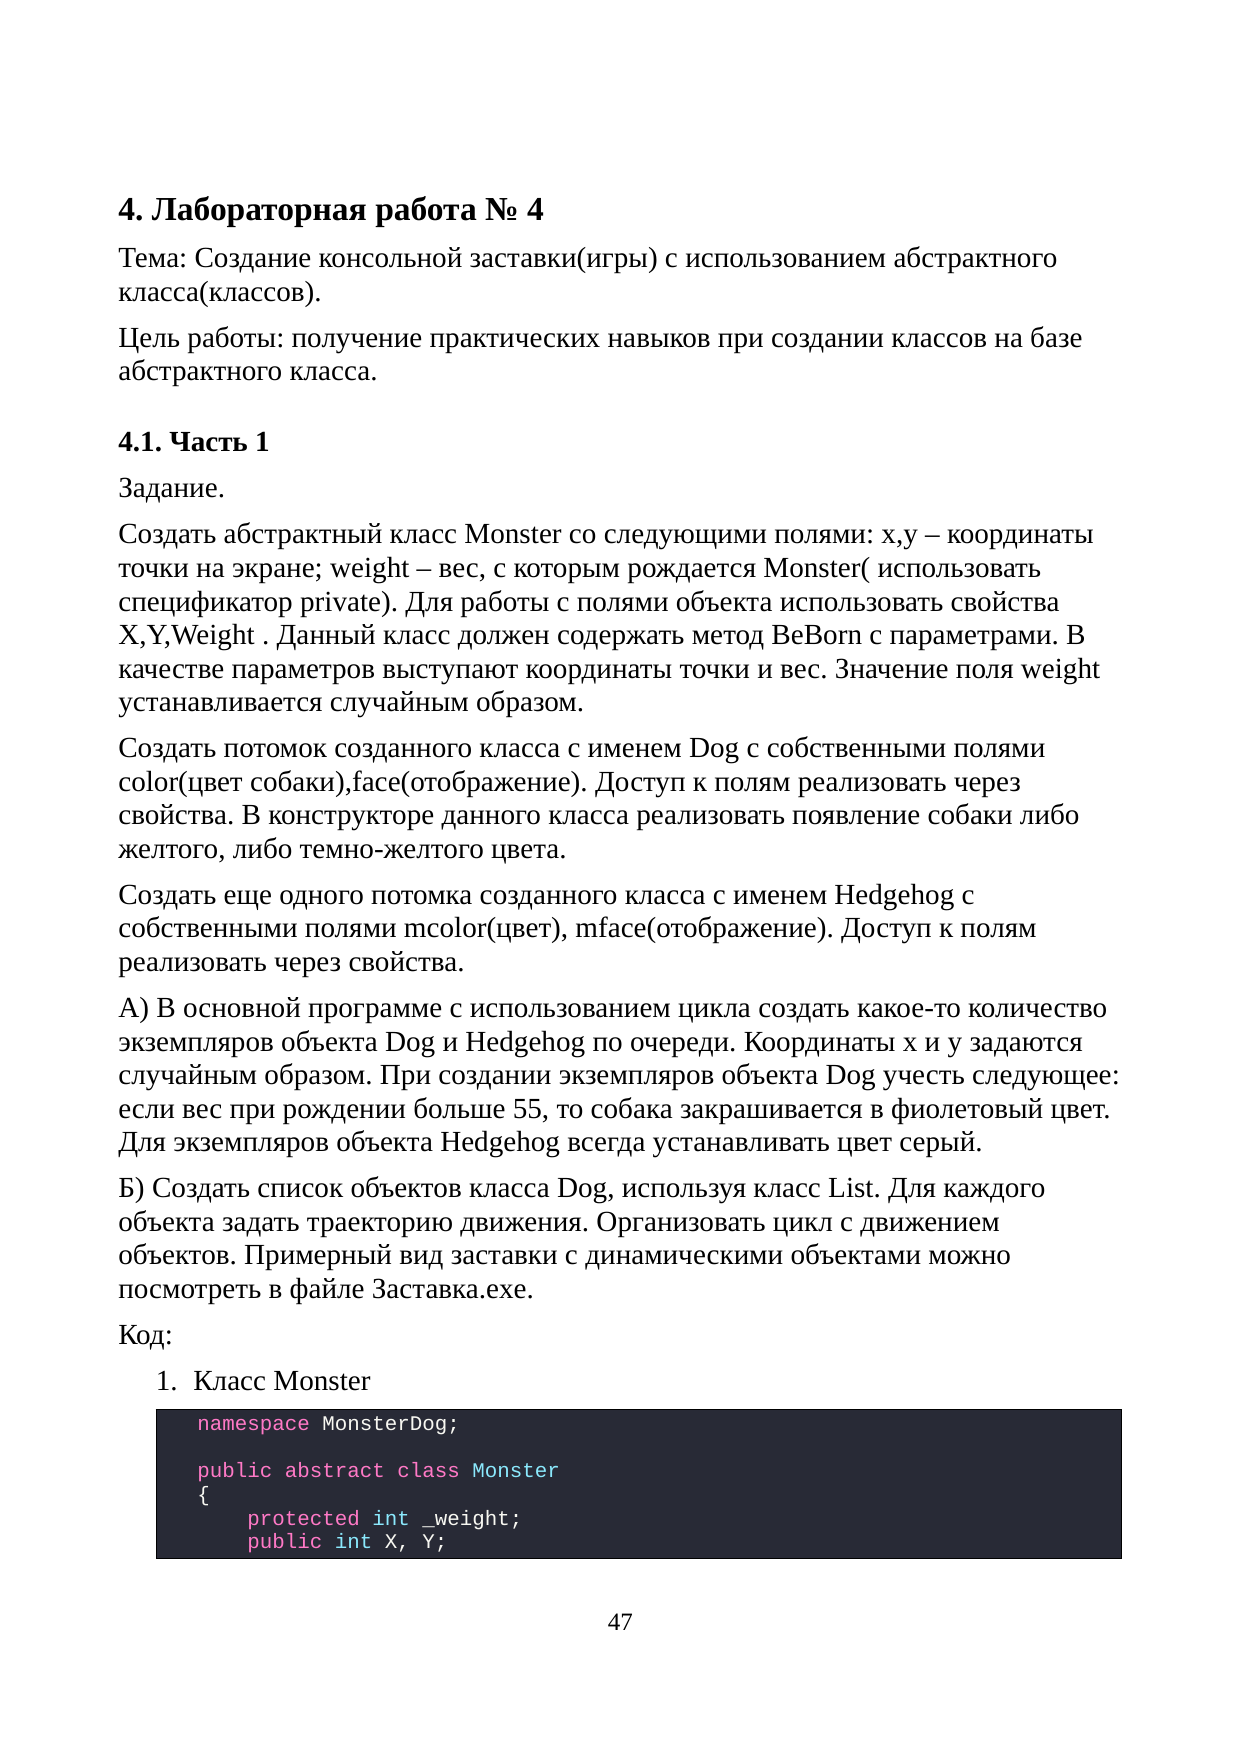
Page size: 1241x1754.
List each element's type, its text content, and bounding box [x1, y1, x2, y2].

text Цель работы: получение практических навыков при создании классов на базе абстрактного класса. [118, 320, 1122, 387]
list Класс Monster [156, 1363, 1122, 1397]
list public abstract class Monster [157, 1456, 1121, 1480]
text Создать потомок созданного класса с именем Dog c собственными полями color(цвет собаки),face(отображение). Доступ к полям реализовать через свойства. В конструкторе данного класса реализовать появление собаки либо желтого, либо темно-желтого цвета. [118, 730, 1122, 864]
text Код: [118, 1317, 1122, 1351]
text Создать абстрактный класс Monster со следующими полями: x,y – координаты точки на экране; weight – вес, с которым рождается Monster( использовать спецификатор private). Для работы с полями объекта использовать свойства X,Y,Weight . Данный класс должен содержать метод BeBorn с параметрами. В качестве параметров выступают координаты точки и вес. Значение поля weight устанавливается случайным образом. [118, 517, 1122, 718]
text Тема: Создание консольной заставки(игры) с использованием абстрактного класса(классов). [118, 240, 1122, 307]
text А) В основной программе с использованием цикла создать какое-то количество экземпляров объекта Dog и Hedgehog по очереди. Координаты x и y задаются случайным образом. При создании экземпляров объекта Dog учесть следующее: если вес при рождении больше 55, то собака закрашивается в фиолетовый цвет. Для экземпляров объекта Hedgehog всегда устанавливать цвет серый. [118, 990, 1122, 1158]
list public int X, Y; [157, 1527, 1121, 1558]
list protected int _weight; [157, 1504, 1121, 1527]
subtitle Часть 1 [118, 424, 1122, 458]
subtitle Лабораторная работа № 4 [118, 189, 1122, 228]
text Создать еще одного потомка созданного класса с именем Hedgehog c собственными полями mcolor(цвет), mface(отображение). Доступ к полям реализовать через свойства. [118, 877, 1122, 978]
list namespace MonsterDog; [157, 1410, 1121, 1433]
list { [157, 1480, 1121, 1504]
text Б) Создать список объектов класса Dog, используя класс List. Для каждого объекта задать траекторию движения. Организовать цикл с движением объектов. Примерный вид заставки с динамическими объектами можно посмотреть в файле Заставка.exe. [118, 1170, 1122, 1304]
text Задание. [118, 471, 1122, 504]
